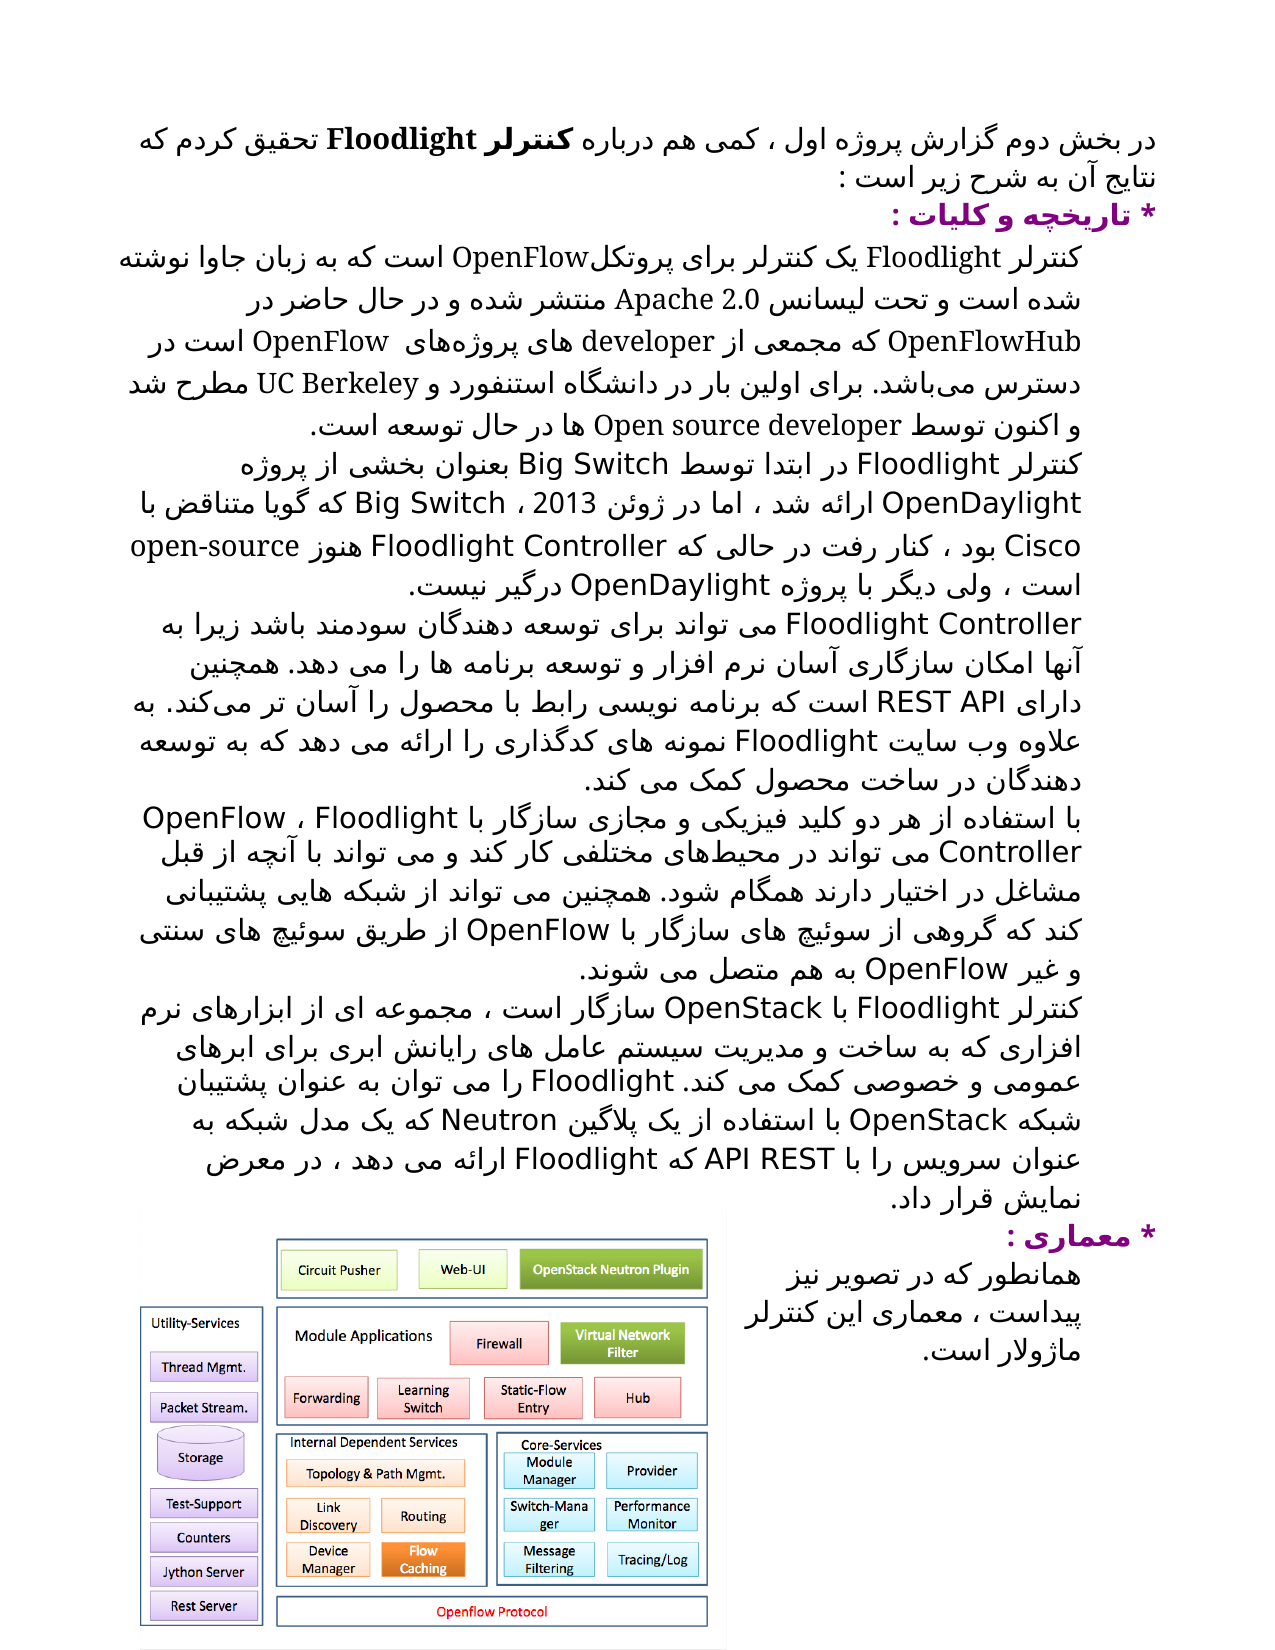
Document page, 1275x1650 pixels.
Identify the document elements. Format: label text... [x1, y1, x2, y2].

text در بخش دوم گزارش پروژه اول ، کمی هم درباره کنترلر Floodlight تحقیق کردم که نتایج آن به شرح زیر است : [118, 118, 1157, 199]
text [118, 1220, 140, 1258]
text کنترلر Floodlight با OpenStack سازگار است ، مجموعه ای از ابزارهای نرم افزاری که به ساخت و مدیریت سیستم عامل های رایانش ابری برای ابرهای عمومی و خصوصی کمک می کند. Floodlight را می توان به عنوان پشتیبان شبکه OpenStack با استفاده از یک پلاگین Neutron که یک مدل شبکه به عنوان سرویس را با API REST که Floodlight ارائه می دهد ، در معرض نمایش قرار داد. [118, 992, 1082, 1220]
text همانطور که در تصویر نیز پیداست ، معماری این کنترلر ماژولار است. [727, 1258, 1082, 1372]
text * تاریخچه و کلیات : [118, 199, 1157, 237]
text کنترلر Floodlight در ابتدا توسط Big Switch بعنوان بخشی از پروژه OpenDaylight ارائه شد ، اما در ژوئن 2013 ، Big Switch که گویا متناقض با Cisco بود ، کنار رفت در حالی که Floodlight Controller هنوز open-source است ، ولی دیگر با پروژه OpenDaylight درگیر نیست. [118, 447, 1082, 607]
text Floodlight Controller می تواند برای توسعه دهندگان سودمند باشد زیرا به آنها امکان سازگاری آسان نرم افزار و توسعه برنامه ها را می دهد. همچنین دارای REST API است که برنامه نویسی رابط با محصول را آسان تر می‌کند. به علاوه وب سایت Floodlight نمونه های کدگذاری را ارائه می دهد که به توسعه دهندگان در ساخت محصول کمک می کند. [118, 607, 1082, 802]
text [118, 1258, 140, 1372]
picture [140, 1210, 727, 1650]
text با استفاده از هر دو کلید فیزیکی و مجازی سازگار با OpenFlow ، Floodlight Controller می تواند در محیط‌های مختلفی کار کند و می تواند با آنچه از قبل مشاغل در اختیار دارند همگام شود. همچنین می تواند از شبکه هایی پشتیبانی کند که گروهی از سوئیچ های سازگار با OpenFlow از طریق سوئیچ های سنتی و غیر OpenFlow به هم متصل می شوند. [118, 802, 1082, 992]
text کنترلر Floodlight یک کنترلر برای پروتکلOpenFlow است که به زبان جاوا نوشته شده است و تحت لیسانس Apache 2.0 منتشر شده و در حال حاضر درOpenFlowHub که مجمعی از developer های پروژه‌های OpenFlow است در دسترس می‌باشد. برای اولین بار در دانشگاه استنفورد و UC Berkeley مطرح شد و اکنون توسط Open source developer ها در حال توسعه است. [118, 237, 1082, 447]
text * معماری : [727, 1220, 1157, 1258]
